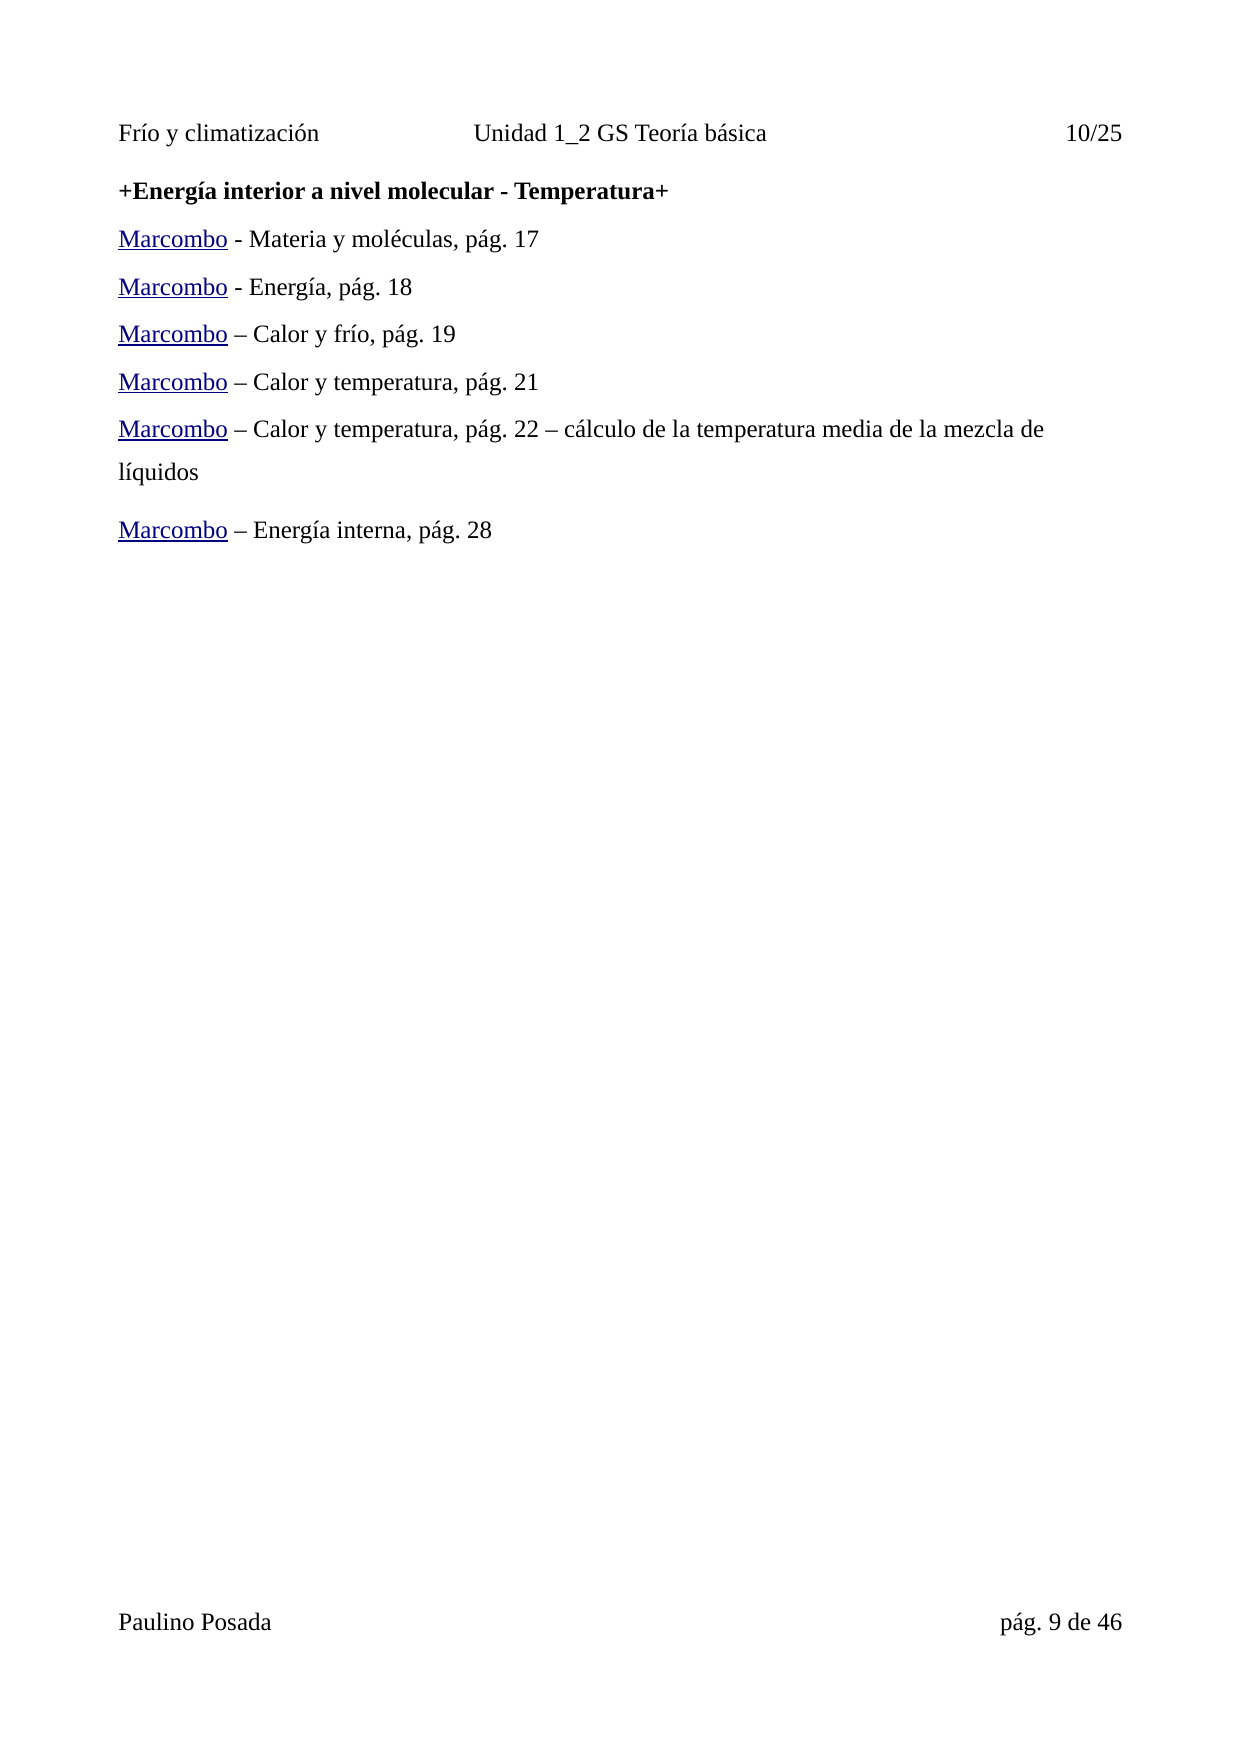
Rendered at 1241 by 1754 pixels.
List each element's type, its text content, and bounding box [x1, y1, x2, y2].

text Marcombo – Energía interna, pág. 28 [118, 515, 1122, 544]
text +Energía interior a nivel molecular - Temperatura+ [118, 176, 1122, 205]
text Marcombo – Calor y frío, pág. 19 [118, 319, 1122, 348]
text Marcombo – Calor y temperatura, pág. 22 – cálculo de la temperatura media de la mezcla de líquidos [118, 414, 1122, 486]
text Marcombo - Materia y moléculas, pág. 17 [118, 224, 1122, 253]
text Marcombo - Energía, pág. 18 [118, 272, 1122, 300]
text Marcombo – Calor y temperatura, pág. 21 [118, 367, 1122, 396]
